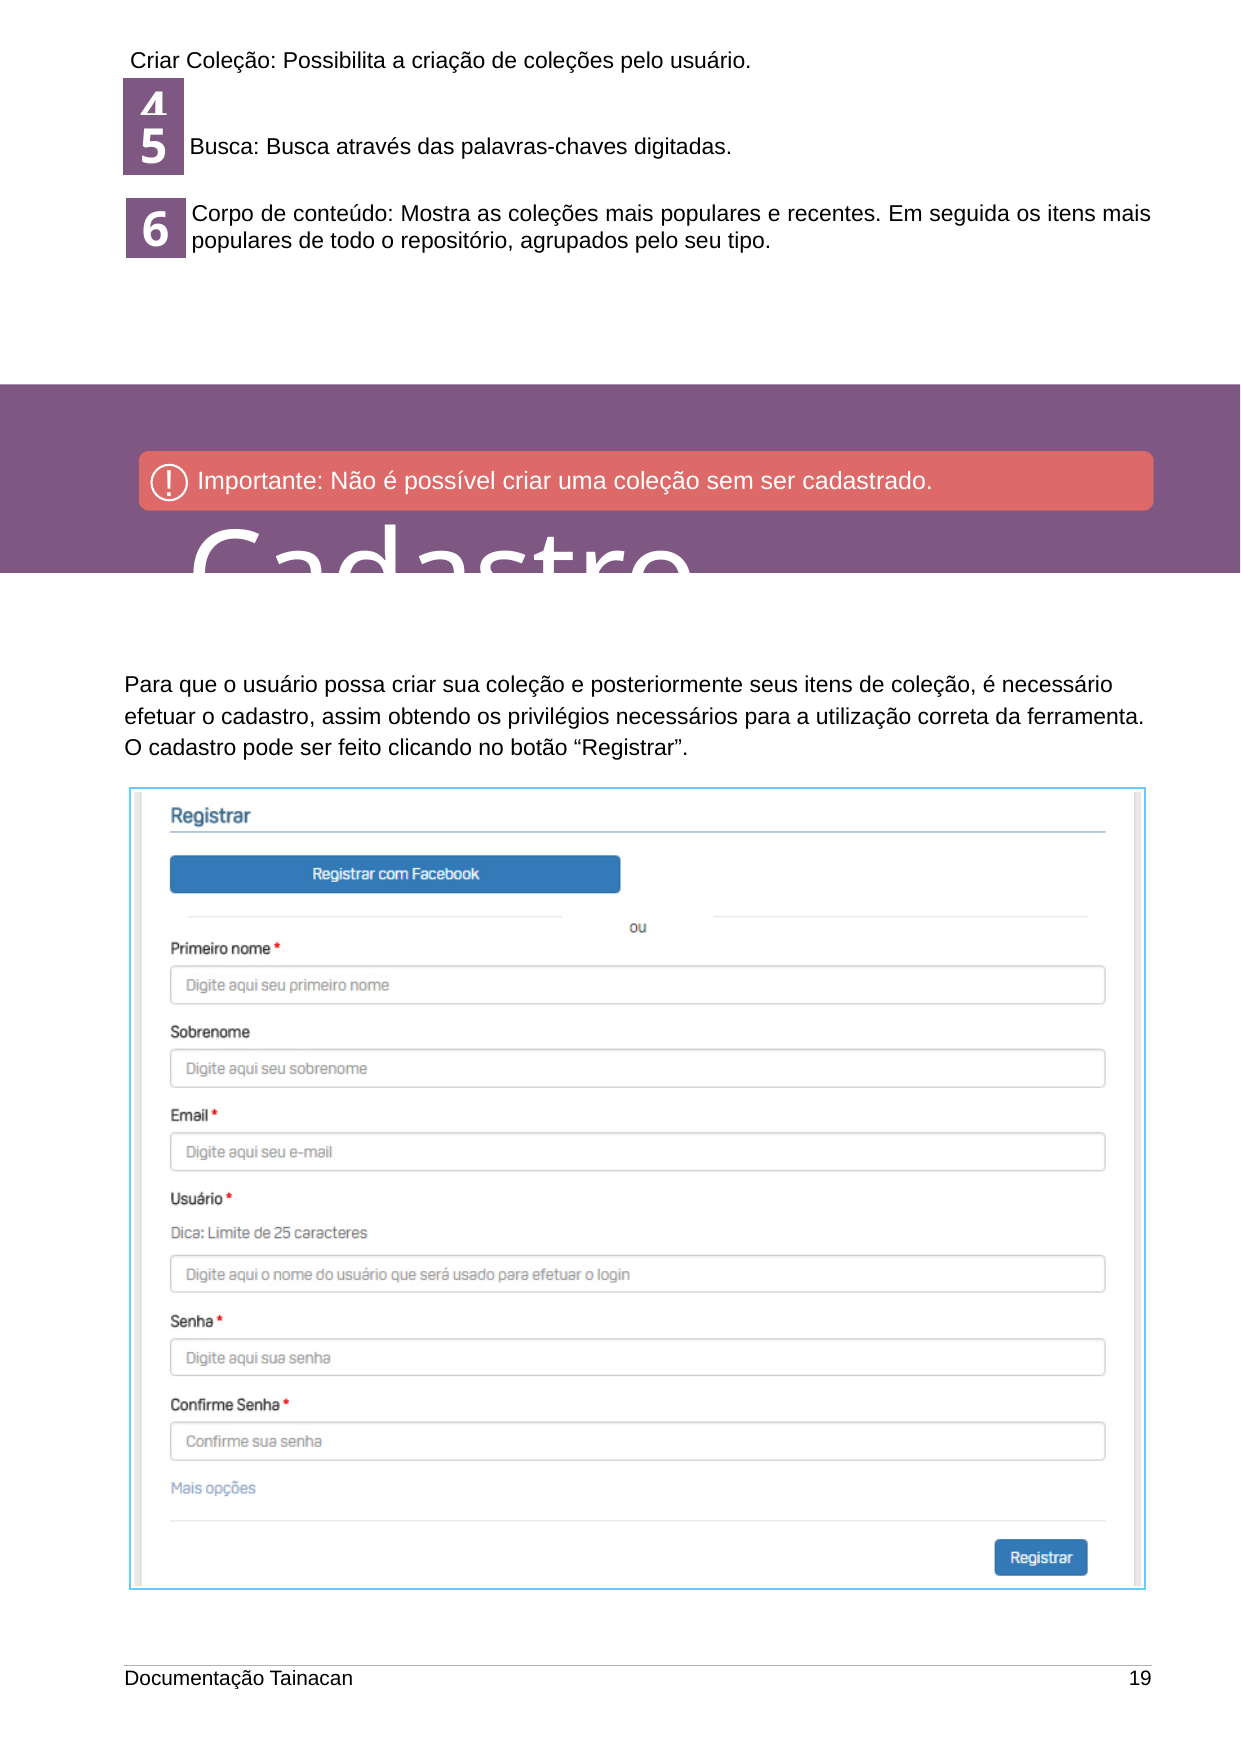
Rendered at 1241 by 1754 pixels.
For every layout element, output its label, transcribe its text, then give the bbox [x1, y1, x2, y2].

text Para que o usuário possa criar sua coleção e posteriormente seus itens de coleção, é necessário efetuar o cadastro, assim obtendo os privilégios necessários para a utilização correta da ferramenta. O cadastro pode ser feito clicando no botão “Registrar”. [124, 671, 1152, 1616]
text Criar Coleção: Possibilita a criação de coleções pelo usuário. [130, 47, 1152, 74]
text Corpo de conteúdo: Mostra as coleções mais populares e recentes. Em seguida os itens mais populares de todo o repositório, agrupados pelo seu tipo. [186, 200, 1152, 253]
subtitle Cadastro [124, 573, 1152, 653]
picture [134, 792, 1142, 1586]
text Busca: Busca através das palavras-chaves digitadas. [184, 133, 1152, 159]
